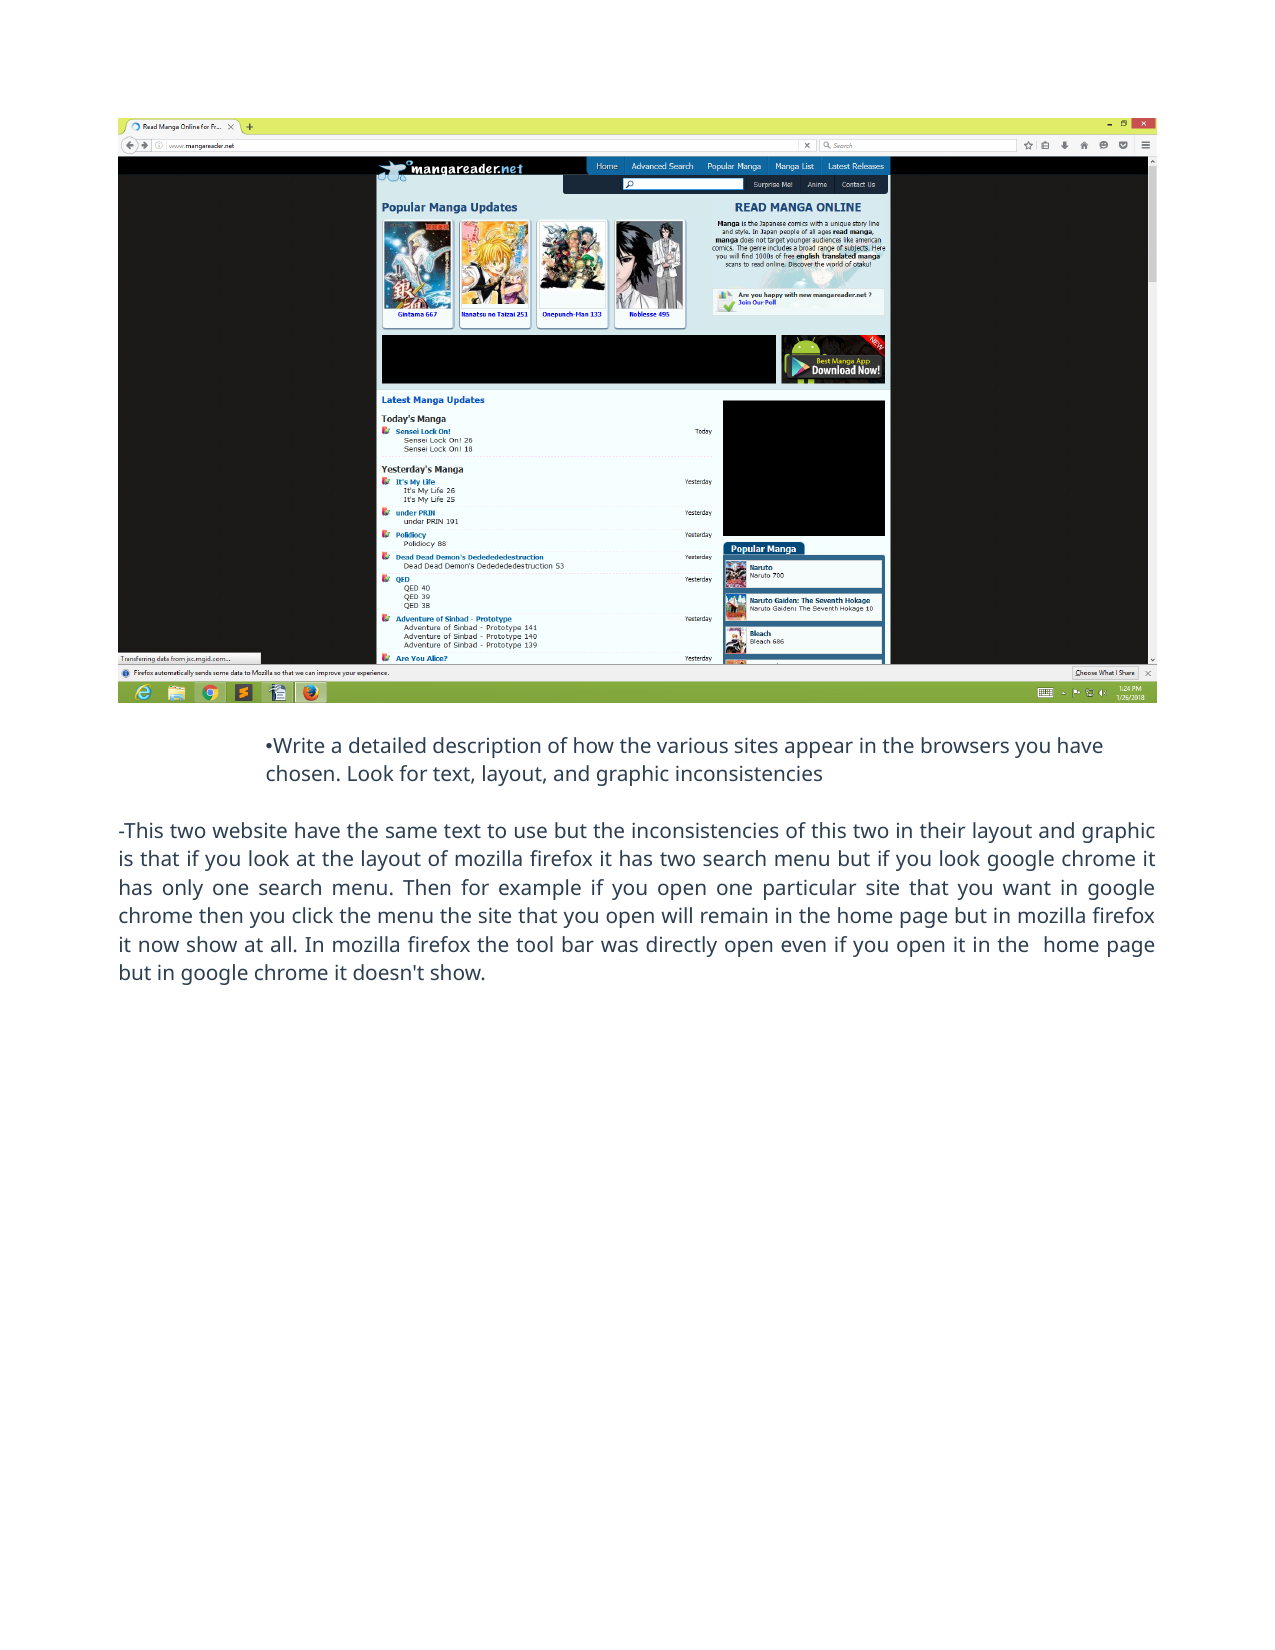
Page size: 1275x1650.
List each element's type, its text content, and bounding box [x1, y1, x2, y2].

picture [118, 118, 1157, 703]
list Write a detailed description of how the various sites appear in the browsers you have chosen. Look for text, layout, and graphic inconsistencies [118, 731, 1157, 788]
text -This two website have the same text to use but the inconsistencies of this two in their layout and graphic is that if you look at the layout of mozilla firefox it has two search menu but if you look google chrome it has only one search menu. Then for example if you open one particular site that you want in google chrome then you click the menu the site that you open will remain in the home page but in mozilla firefox it now show at all. In mozilla firefox the tool bar was directly open even if you open it in the home page but in google chrome it doesn't show. [118, 816, 1157, 987]
